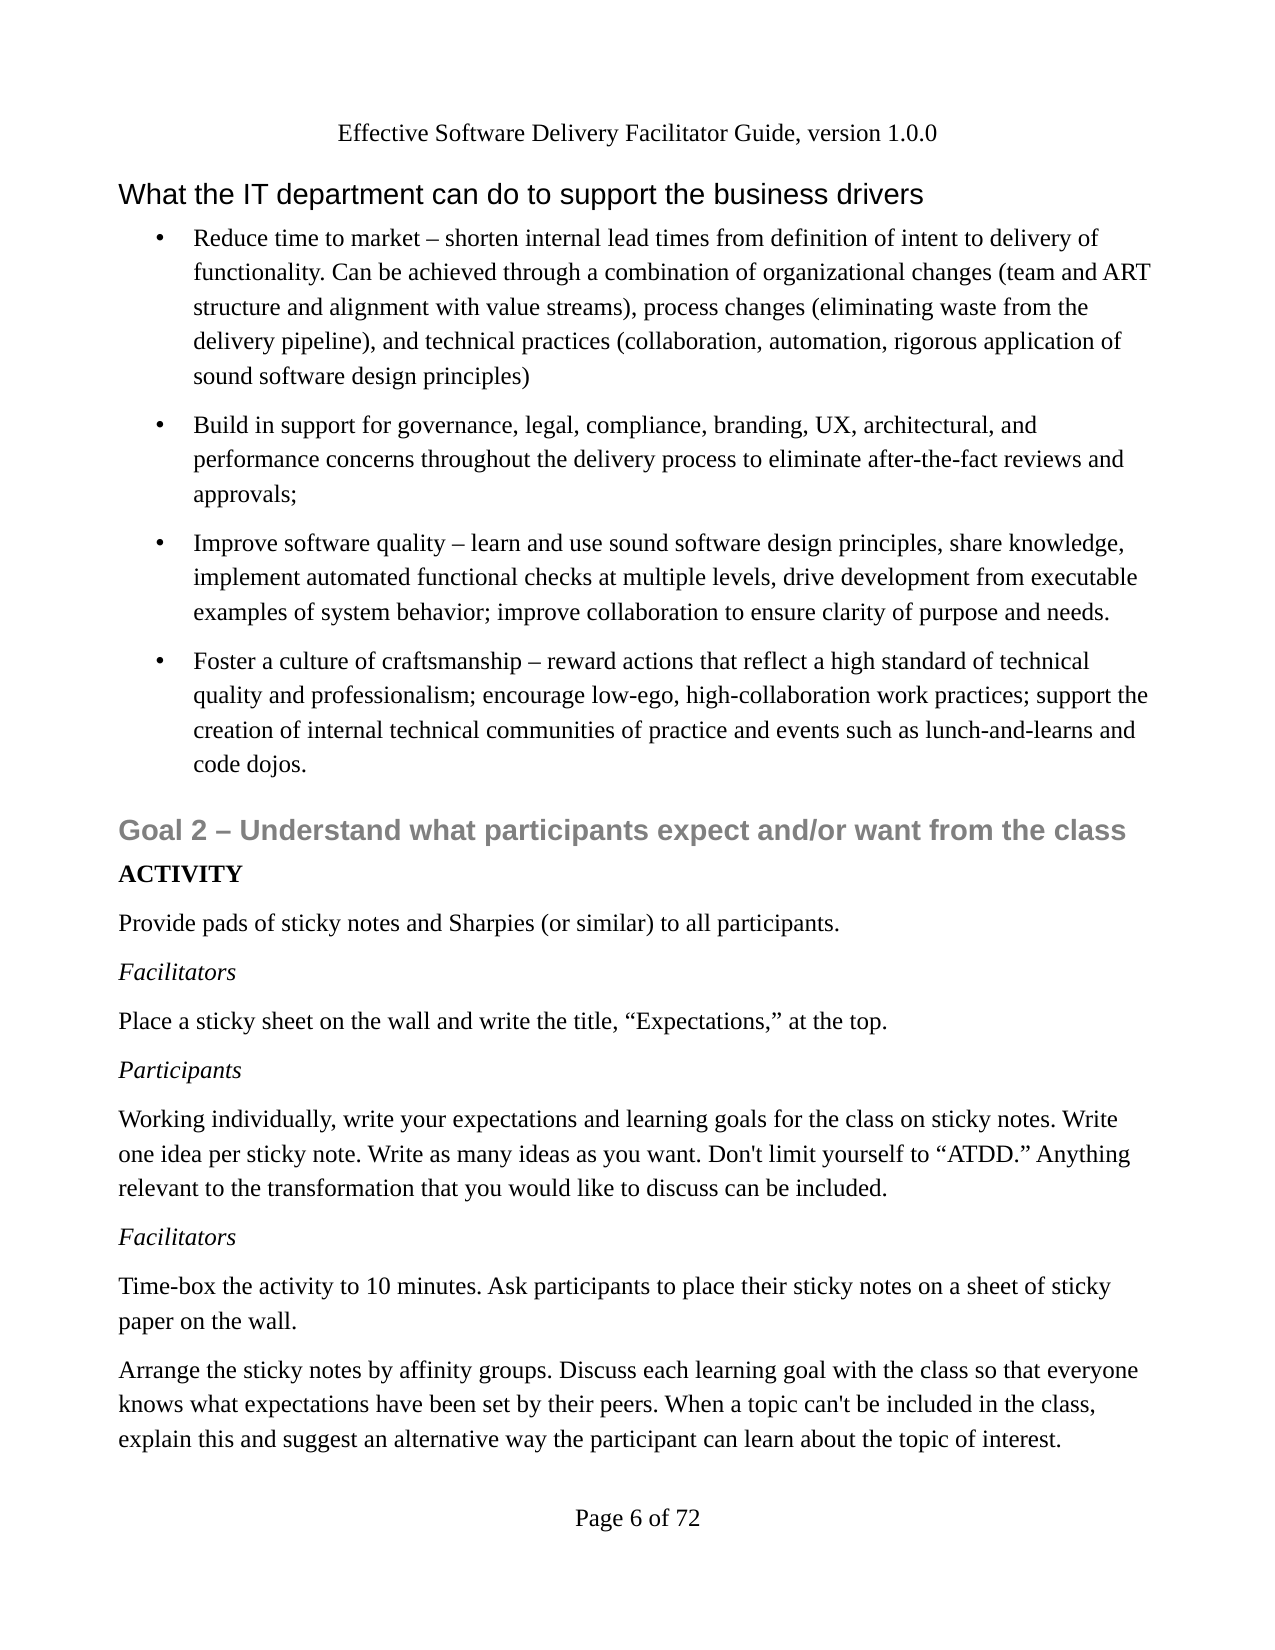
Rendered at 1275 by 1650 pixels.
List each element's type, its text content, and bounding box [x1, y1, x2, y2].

text Facilitators [118, 1222, 1157, 1251]
text Time-box the activity to 10 minutes. Ask participants to place their sticky notes on a sheet of sticky paper on the wall. [118, 1271, 1157, 1335]
list Improve software quality – learn and use sound software design principles, share knowledge, implement automated functional checks at multiple levels, drive development from executable examples of system behavior; improve collaboration to ensure clarity of purpose and needs. [156, 528, 1157, 626]
list Foster a culture of craftsmanship – reward actions that reflect a high standard of technical quality and professionalism; encourage low-ego, high-collaboration work practices; support the creation of internal technical communities of practice and events such as lunch-and-learns and code dojos. [156, 646, 1157, 778]
text Participants [118, 1055, 1157, 1084]
subtitle What the IT department can do to support the business drivers [118, 177, 1157, 210]
text ACTIVITY [118, 859, 1157, 888]
text Facilitators [118, 957, 1157, 986]
text Working individually, write your expectations and learning goals for the class on sticky notes. Write one idea per sticky note. Write as many ideas as you want. Don't limit yourself to “ATDD.” Anything relevant to the transformation that you would like to discuss can be included. [118, 1104, 1157, 1202]
text Provide pads of sticky notes and Sharpies (or similar) to all participants. [118, 908, 1157, 937]
subtitle Goal 2 – Understand what participants expect and/or want from the class [118, 813, 1157, 847]
text Place a sticky sheet on the wall and write the title, “Expectations,” at the top. [118, 1006, 1157, 1035]
list Build in support for governance, legal, compliance, branding, UX, architectural, and performance concerns throughout the delivery process to eliminate after-the-fact reviews and approvals; [156, 410, 1157, 508]
list Reduce time to market – shorten internal lead times from definition of intent to delivery of functionality. Can be achieved through a combination of organizational changes (team and ART structure and alignment with value streams), process changes (eliminating waste from the delivery pipeline), and technical practices (collaboration, automation, rigorous application of sound software design principles) [156, 223, 1157, 389]
text Arrange the sticky notes by affinity groups. Discuss each learning goal with the class so that everyone knows what expectations have been set by their peers. When a topic can't be included in the class, explain this and suggest an alternative way the participant can learn about the topic of interest. [118, 1355, 1157, 1453]
